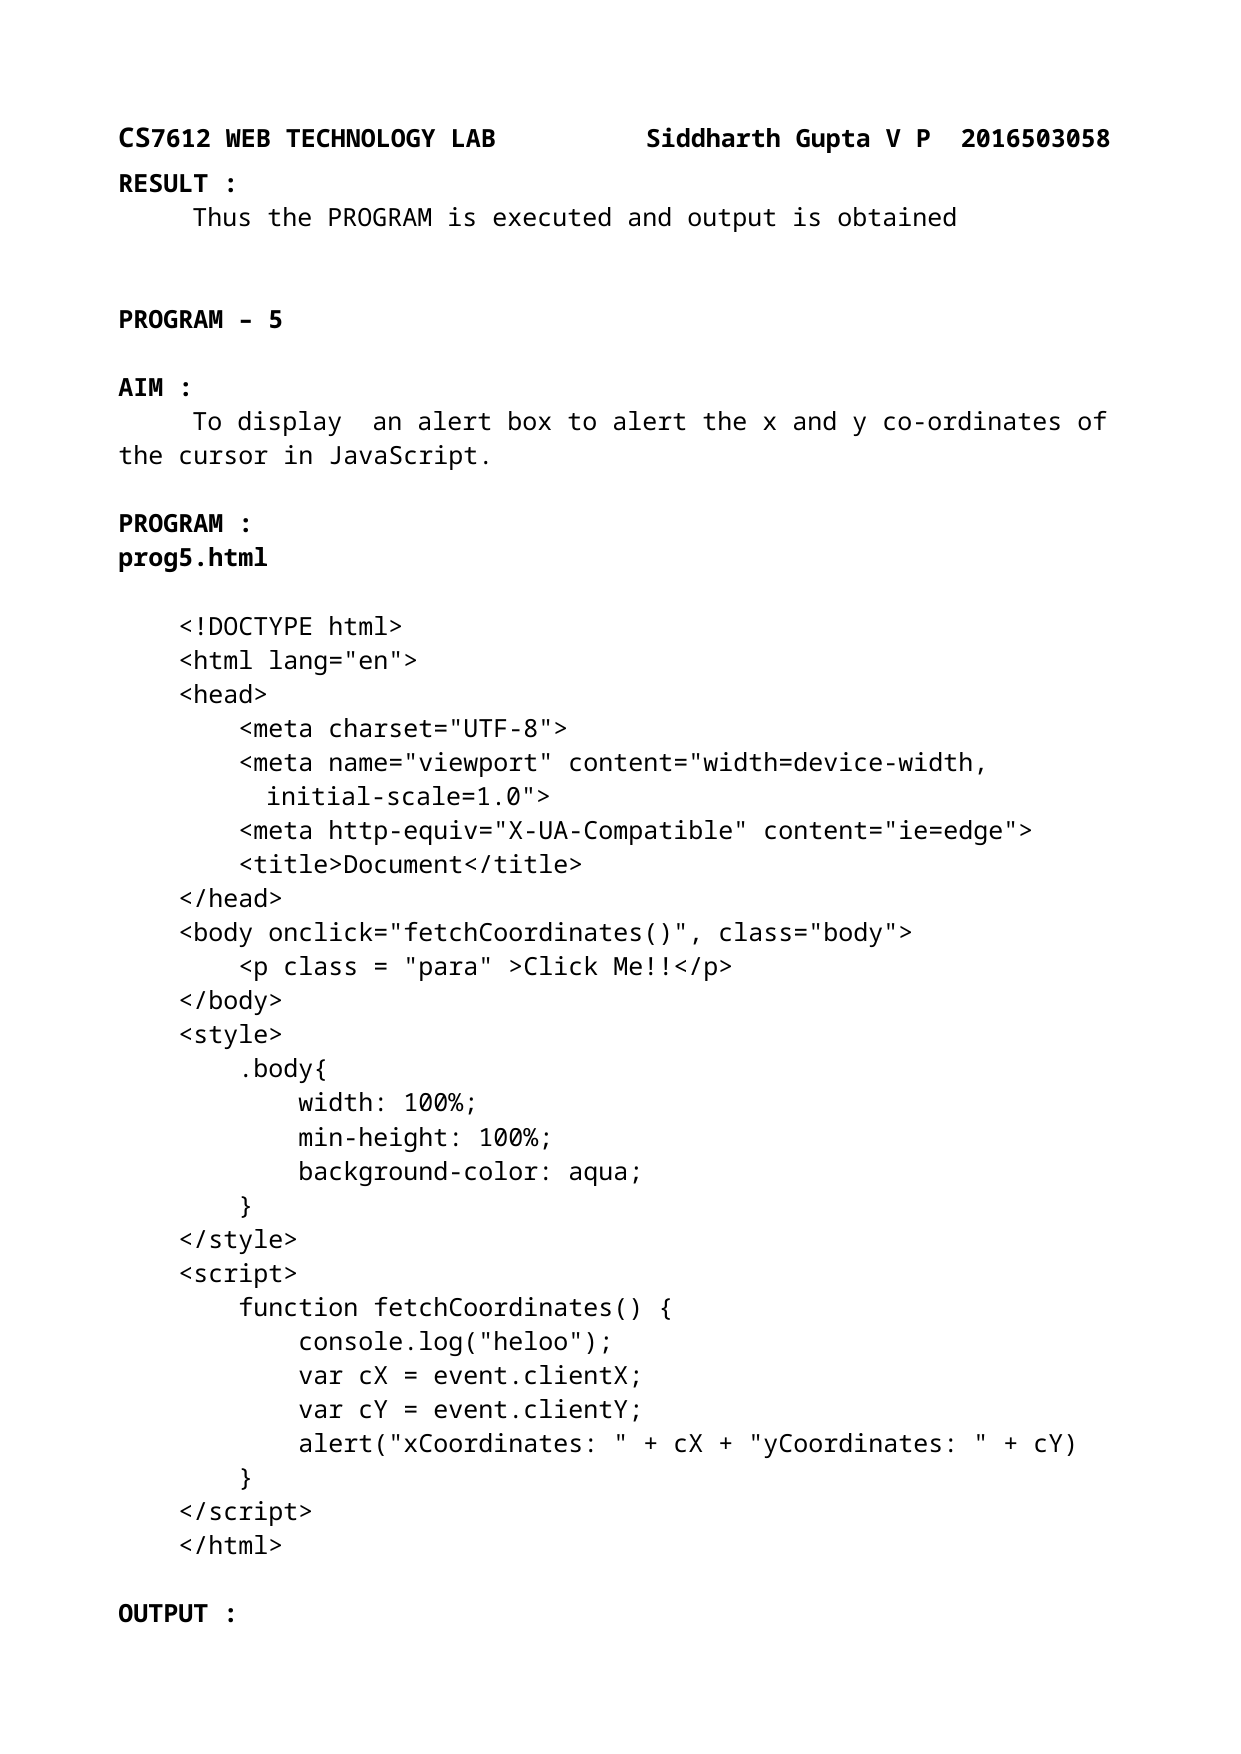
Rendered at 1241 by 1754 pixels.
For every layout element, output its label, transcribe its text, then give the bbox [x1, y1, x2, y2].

text <meta http-equiv="X-UA-Compatible" content="ie=edge"> [118, 813, 1122, 847]
text <meta charset="UTF-8"> [118, 710, 1122, 744]
text function fetchCoordinates() { [118, 1289, 1122, 1323]
text <body onclick="fetchCoordinates()", class="body"> [118, 915, 1122, 949]
text Thus the PROGRAM is executed and output is obtained [118, 199, 1122, 233]
text prog5.html [118, 540, 1122, 574]
text <style> [118, 1017, 1122, 1051]
text <head> [118, 676, 1122, 710]
text min-height: 100%; [118, 1119, 1122, 1153]
text To display an alert box to alert the x and y co-ordinates of the cursor in JavaScript. [118, 404, 1122, 472]
text console.log("heloo"); [118, 1323, 1122, 1358]
text <html lang="en"> [118, 642, 1122, 676]
text <title>Document</title> [118, 847, 1122, 881]
text background-color: aqua; [118, 1153, 1122, 1187]
text </body> [118, 983, 1122, 1017]
text AIM : [118, 370, 1122, 404]
text <!DOCTYPE html> [118, 608, 1122, 642]
text PROGRAM – 5 [118, 302, 1122, 336]
text } [118, 1187, 1122, 1221]
text <script> [118, 1255, 1122, 1289]
text RESULT : [118, 165, 1122, 199]
text </html> [118, 1528, 1122, 1562]
text PROGRAM : [118, 506, 1122, 540]
text var cX = event.clientX; [118, 1358, 1122, 1392]
text .body{ [118, 1051, 1122, 1085]
text var cY = event.clientY; [118, 1392, 1122, 1426]
text OUTPUT : [118, 1596, 1122, 1630]
text </script> [118, 1494, 1122, 1528]
text </head> [118, 881, 1122, 915]
text width: 100%; [118, 1085, 1122, 1119]
text <p class = "para" >Click Me!!</p> [118, 949, 1122, 983]
text } [118, 1460, 1122, 1494]
text <meta name="viewport" content="width=device-width, initial-scale=1.0"> [118, 744, 1122, 813]
text alert("xCoordinates: " + cX + "yCoordinates: " + cY) [118, 1426, 1122, 1460]
text </style> [118, 1221, 1122, 1255]
